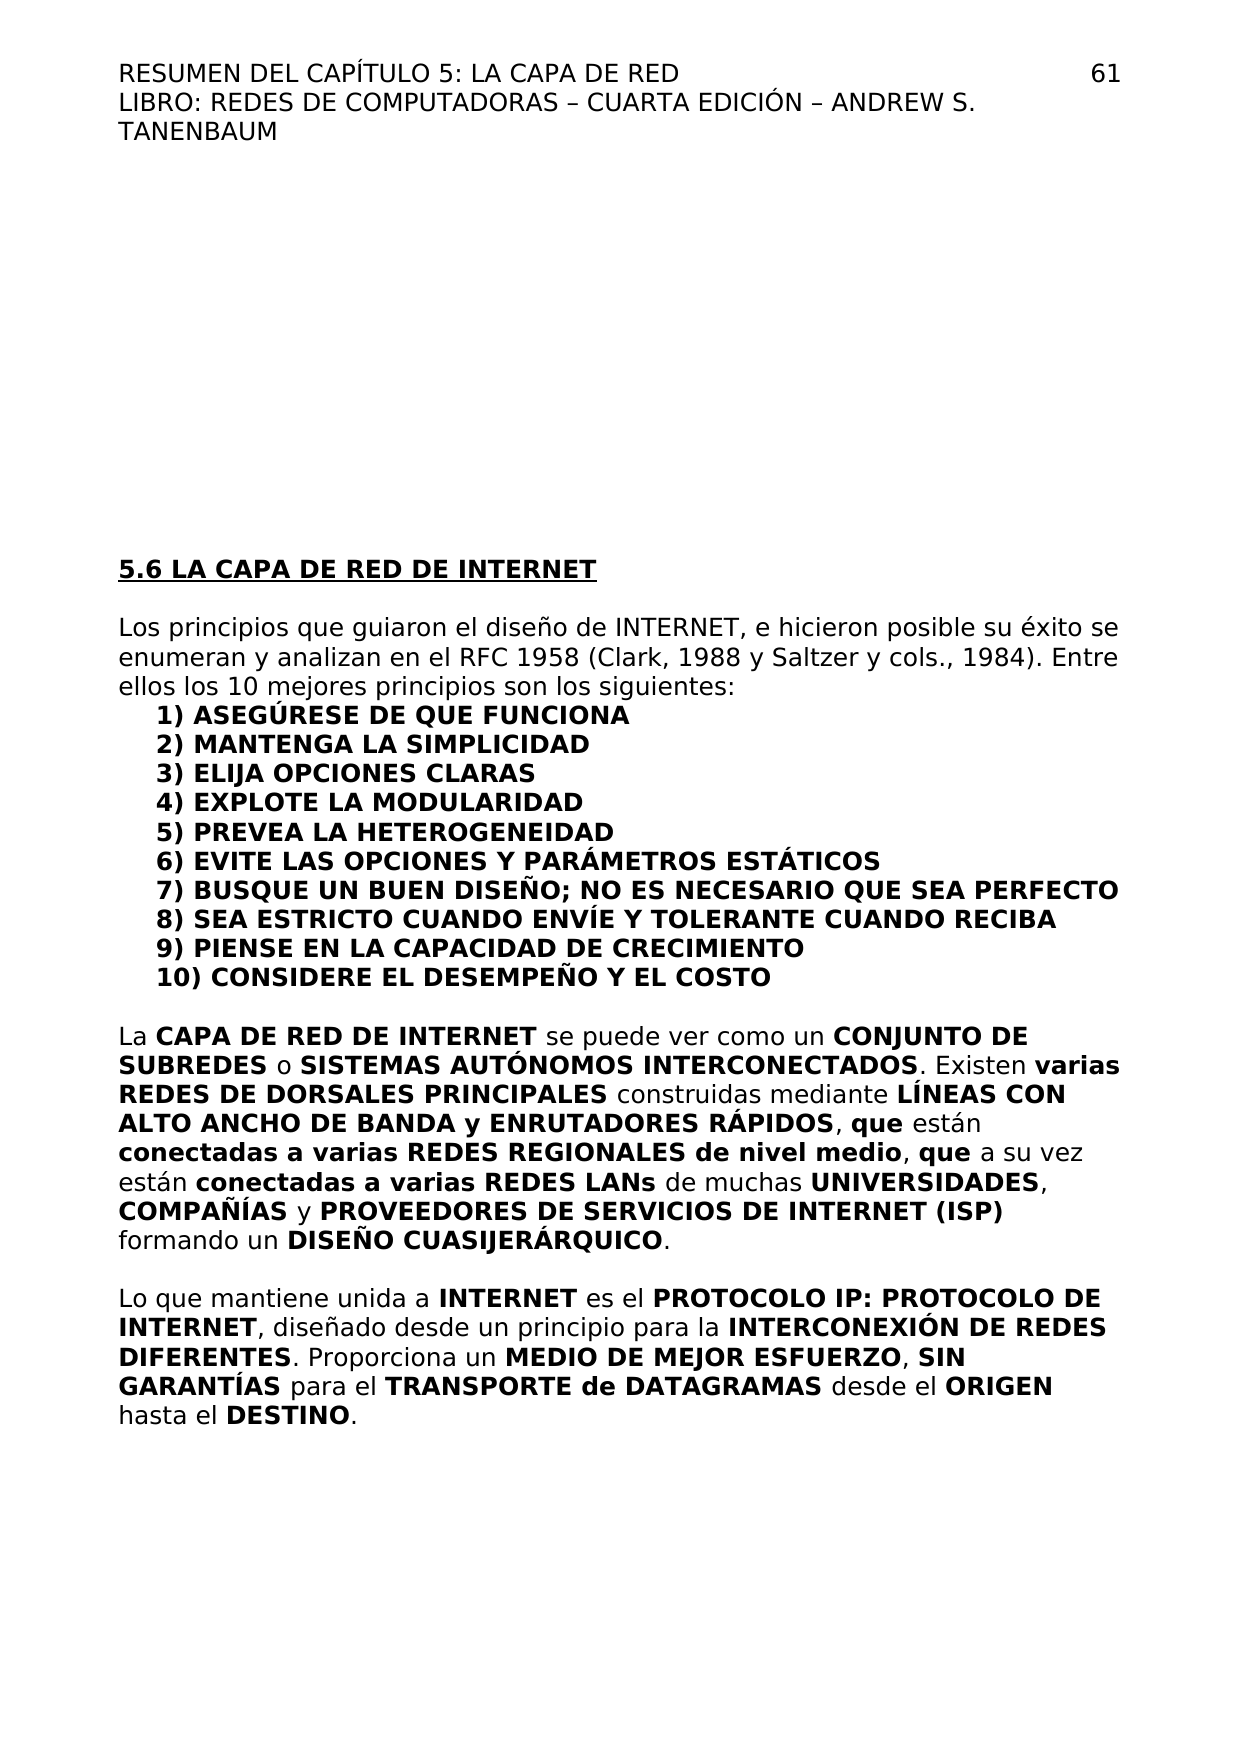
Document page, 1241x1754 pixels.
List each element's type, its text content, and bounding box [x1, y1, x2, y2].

list EXPLOTE LA MODULARIDAD [156, 788, 1122, 818]
list SEA ESTRICTO CUANDO ENVÍE Y TOLERANTE CUANDO RECIBA [156, 905, 1122, 934]
list MANTENGA LA SIMPLICIDAD [156, 730, 1122, 759]
list PIENSE EN LA CAPACIDAD DE CRECIMIENTO [156, 934, 1122, 963]
list EVITE LAS OPCIONES Y PARÁMETROS ESTÁTICOS [156, 847, 1122, 876]
list PREVEA LA HETEROGENEIDAD [156, 818, 1122, 847]
text 5.6 LA CAPA DE RED DE INTERNET [118, 555, 1122, 584]
list BUSQUE UN BUEN DISEÑO; NO ES NECESARIO QUE SEA PERFECTO [156, 876, 1122, 905]
list ELIJA OPCIONES CLARAS [156, 759, 1122, 788]
text La CAPA DE RED DE INTERNET se puede ver como un CONJUNTO DE SUBREDES o SISTEMAS AUTÓNOMOS INTERCONECTADOS. Existen varias REDES DE DORSALES PRINCIPALES construidas mediante LÍNEAS CON ALTO ANCHO DE BANDA y ENRUTADORES RÁPIDOS, que están conectadas a varias REDES REGIONALES de nivel medio, que a su vez están conectadas a varias REDES LANs de muchas UNIVERSIDADES, COMPAÑÍAS y PROVEEDORES DE SERVICIOS DE INTERNET (ISP) formando un DISEÑO CUASIJERÁRQUICO. [118, 1022, 1122, 1255]
list ASEGÚRESE DE QUE FUNCIONA [156, 701, 1122, 730]
list CONSIDERE EL DESEMPEÑO Y EL COSTO [156, 963, 1122, 993]
text Lo que mantiene unida a INTERNET es el PROTOCOLO IP: PROTOCOLO DE INTERNET, diseñado desde un principio para la INTERCONEXIÓN DE REDES DIFERENTES. Proporciona un MEDIO DE MEJOR ESFUERZO, SIN GARANTÍAS para el TRANSPORTE de DATAGRAMAS desde el ORIGEN hasta el DESTINO. [118, 1284, 1122, 1430]
text Los principios que guiaron el diseño de INTERNET, e hicieron posible su éxito se enumeran y analizan en el RFC 1958 (Clark, 1988 y Saltzer y cols., 1984). Entre ellos los 10 mejores principios son los siguientes: [118, 613, 1122, 701]
